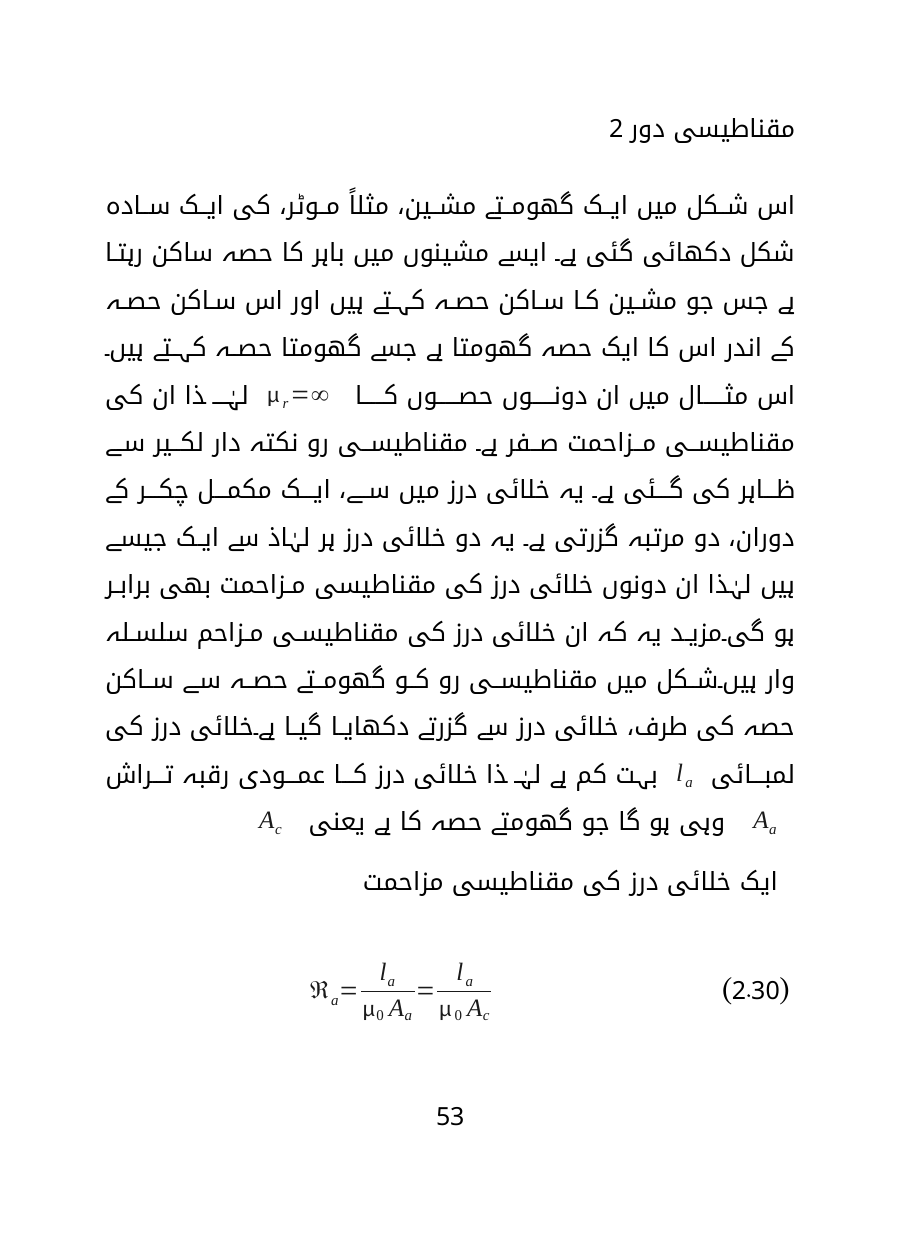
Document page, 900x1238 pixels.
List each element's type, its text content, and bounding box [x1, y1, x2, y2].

table_header [105, 953, 688, 1043]
text اس شکل میں ایک گھومتے مشین، مثلاً موٹر، کی ایک سادہ شکل دکھائی گئی ہے۔ ایسے مشینوں میں باہر کا حصہ ساکن رہتا ہے جس جو مشین کا ساکن حصہ کہتے ہیں اور اس ساکن حصہ کے اندر اس کا ایک حصہ گھومتا ہے جسے گھومتا حصہ کہتے ہیں۔ اس مثال میں ان دونوں حصوں کا لہٰذا ان کی مقناطیسی مزاحمت صفر ہے۔ مقناطیسی رو نکتہ دار لکیر سے ظاہر کی گئی ہے۔ یہ خلائی درز میں سے، ایک مکمل چکر کے دوران، دو مرتبہ گزرتی ہے۔ یہ دو خلائی درز ہر لہٰاذ سے ایک جیسے ہیں لہٰذا ان دونوں خلائی درز کی مقناطیسی مزاحمت بھی برابر ہو گی۔مزید یہ کہ ان خلائی درز کی مقناطیسی مزاحم سلسلہ وار ہیں۔شکل میں مقناطیسی رو کو گھومتے حصہ سے ساکن حصہ کی طرف، خلائی درز سے گزرتے دکھایا گیا ہے۔خلائی درز کی لمبائیبہت کم ہے لہٰذا خلائی درز کا عمودی رقبہ تراش وہی ہو گا جو گھومتے حصہ کا ہے یعنی [105, 182, 795, 846]
table_header (2.30) [688, 953, 795, 1043]
text ایک خلائی درز کی مقناطیسی مزاحمت [105, 858, 795, 906]
